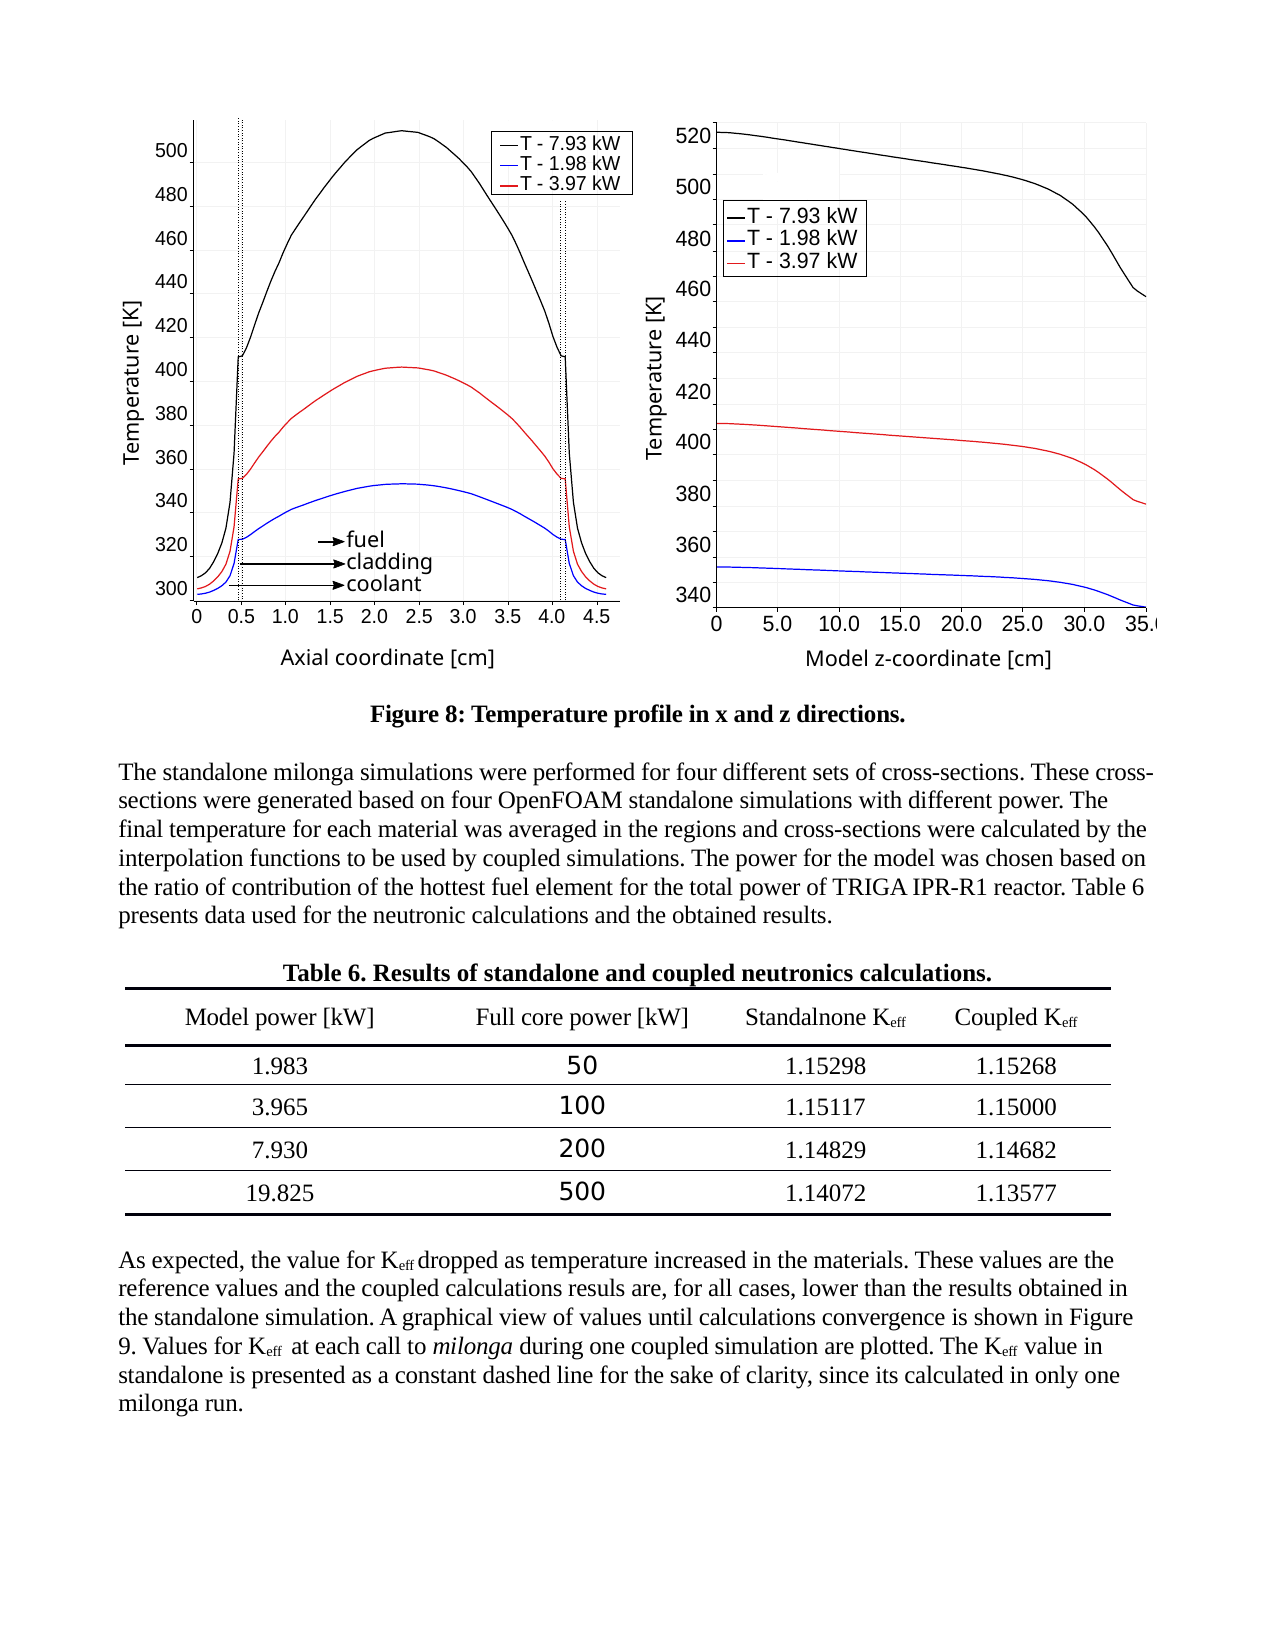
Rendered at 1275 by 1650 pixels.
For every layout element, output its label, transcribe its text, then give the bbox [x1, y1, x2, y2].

text Table 6. Results of standalone and coupled neutronics calculations. [118, 958, 1157, 987]
table_header [867, 225, 900, 250]
table_cell 7.930 [125, 1128, 434, 1170]
table_header [840, 175, 900, 199]
table_header [1023, 149, 1084, 174]
table_header [962, 225, 1022, 250]
table_header Standalnone Keff [730, 990, 921, 1043]
table_header [901, 175, 961, 199]
table_cell 19.825 [125, 1171, 434, 1213]
table_cell 1.15268 [921, 1047, 1111, 1084]
table_header [1023, 225, 1084, 250]
table_header [840, 150, 900, 174]
table_header [778, 140, 825, 148]
table_cell 1.13577 [921, 1171, 1111, 1213]
table_header [1023, 200, 1084, 224]
table_header [717, 175, 763, 199]
table_header [717, 200, 723, 224]
table_cell 3.965 [125, 1085, 434, 1127]
table_cell 1.15298 [730, 1047, 921, 1084]
table_cell 1.14682 [921, 1128, 1111, 1170]
text As expected, the value for Keff dropped as temperature increased in the materials. These values are the reference values and the coupled calculations resuls are, for all cases, lower than the results obtained in the standalone simulation. A graphical view of values until calculations convergence is shown in Figure 9. Values for Keff at each call to milonga during one coupled simulation are plotted. The Keff value in standalone is presented as a constant dashed line for the sake of clarity, since its calculated in only one milonga run. [118, 1245, 1157, 1417]
table_header [717, 149, 777, 174]
table_header Coupled Keff [921, 990, 1111, 1043]
table_header [901, 159, 961, 174]
table_header [962, 169, 990, 174]
table_header [717, 225, 723, 250]
table_header [901, 123, 961, 148]
table_header [840, 123, 900, 148]
table_cell 200 [434, 1128, 730, 1170]
table_header [901, 225, 961, 250]
table_cell 500 [434, 1171, 730, 1213]
table_header [962, 175, 1022, 199]
table_header [638, 118, 1157, 699]
table_header [717, 123, 777, 138]
table_header [1085, 175, 1146, 199]
table_header [1023, 123, 1084, 148]
table_header [962, 123, 1022, 148]
table_header [778, 219, 839, 224]
table_header [778, 225, 839, 250]
table_header [1023, 181, 1062, 199]
table_header [840, 201, 866, 224]
table_header [853, 149, 900, 157]
table_cell 1.983 [125, 1047, 434, 1084]
table_header [901, 200, 961, 224]
table_cell 1.15117 [730, 1085, 921, 1127]
table_header [778, 149, 839, 172]
table_header [1023, 175, 1084, 199]
table_header [867, 200, 900, 224]
table_cell 1.14072 [730, 1171, 921, 1213]
table_header Full core power [kW] [434, 990, 730, 1043]
table_header [1085, 149, 1146, 174]
table_header [778, 123, 839, 147]
text Figure 8: Temperature profile in x and z directions. [118, 699, 1157, 728]
table_header [1095, 225, 1146, 250]
table_header [1085, 225, 1108, 250]
table_header [717, 133, 777, 148]
table_header [1070, 200, 1084, 212]
table_header [962, 149, 1022, 174]
table_cell 100 [434, 1085, 730, 1127]
table_cell 50 [434, 1047, 730, 1084]
table_header [840, 225, 866, 250]
table_header [118, 118, 637, 699]
table_header [724, 201, 777, 224]
table_header [1085, 200, 1146, 224]
table_cell 1.15000 [921, 1085, 1111, 1127]
table_cell 1.14829 [730, 1128, 921, 1170]
text The standalone milonga simulations were performed for four different sets of cross-sections. These cross-sections were generated based on four OpenFOAM standalone simulations with different power. The final temperature for each material was averaged in the regions and cross-sections were calculated by the interpolation functions to be used by coupled simulations. The power for the model was chosen based on the ratio of contribution of the hottest fuel element for the total power of TRIGA IPR-R1 reactor. Table 6 presents data used for the neutronic calculations and the obtained results. [118, 757, 1157, 929]
table_header [901, 149, 961, 166]
table_header Model power [kW] [125, 990, 434, 1043]
table_header [724, 225, 777, 250]
table_header [962, 200, 1022, 224]
